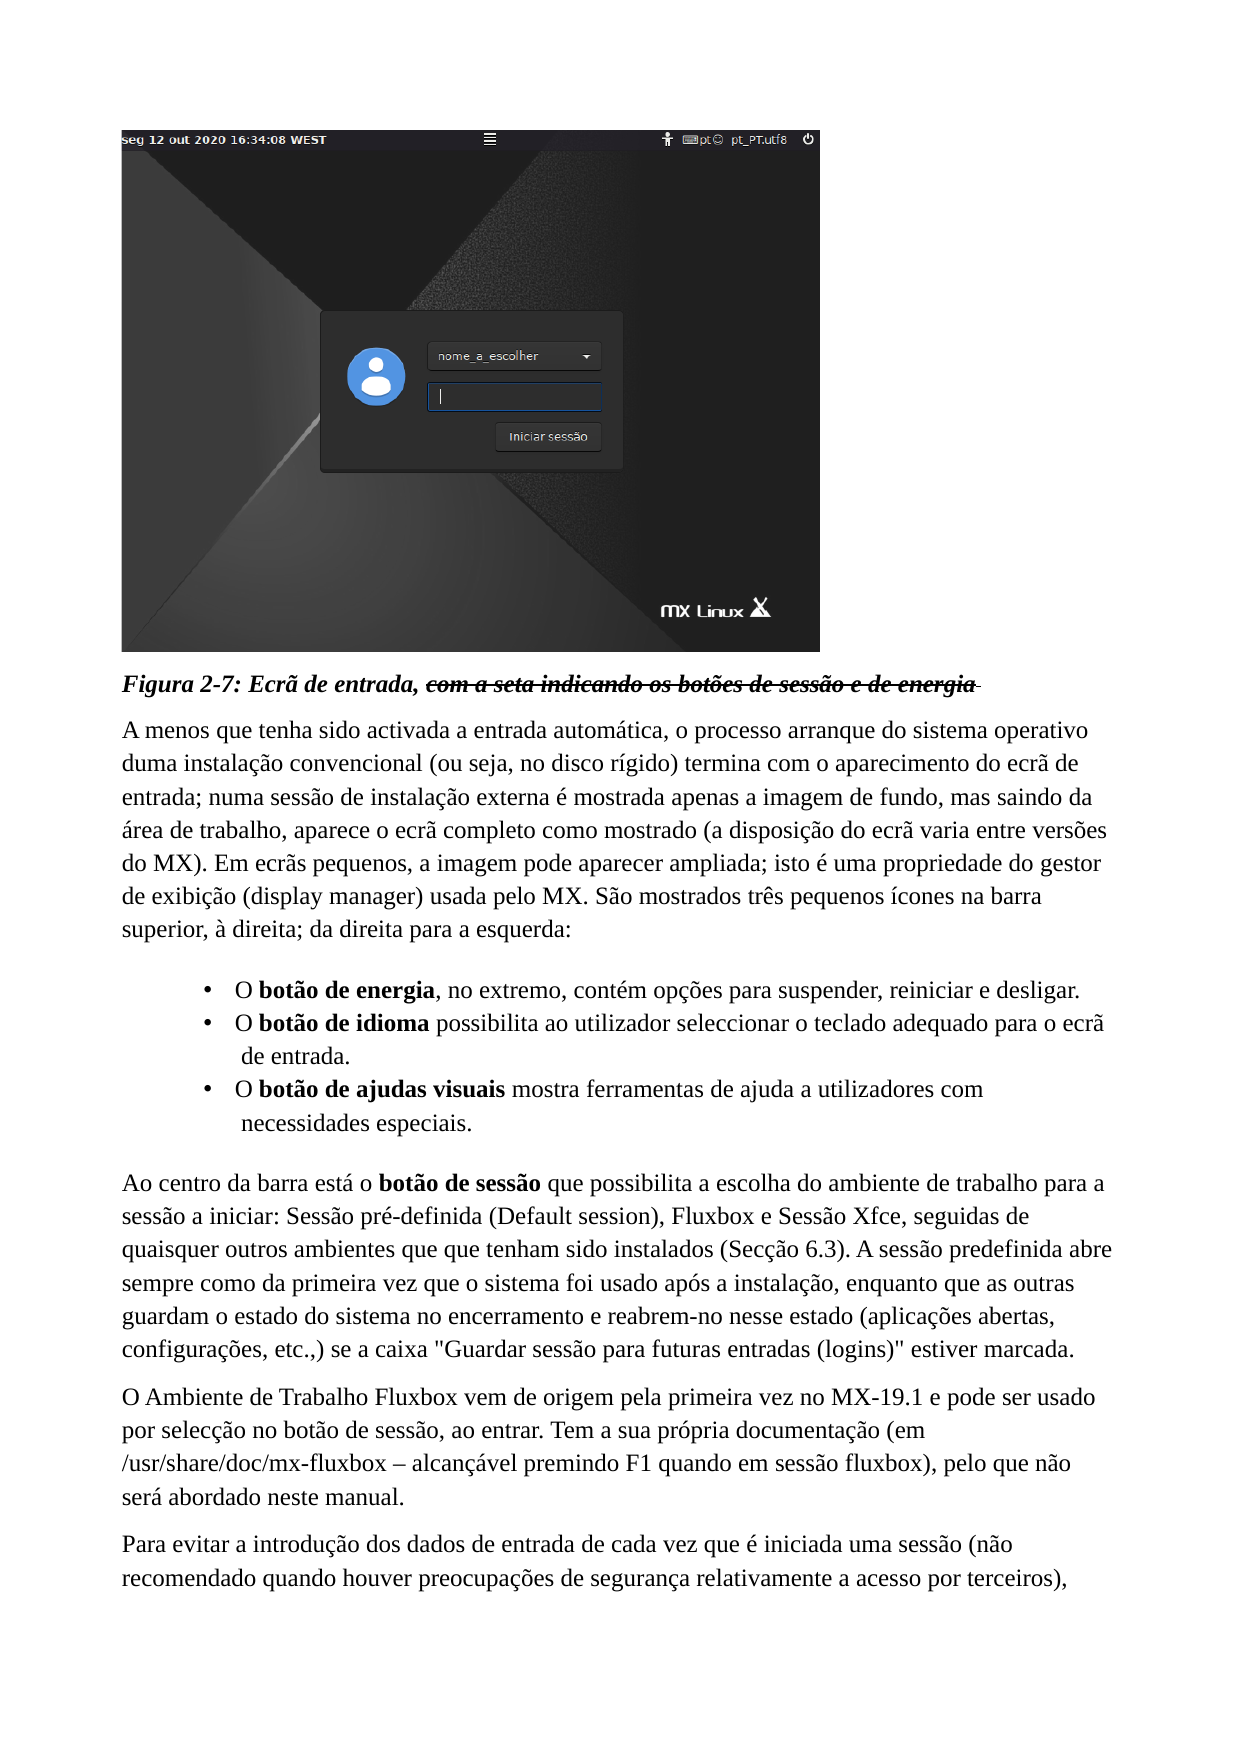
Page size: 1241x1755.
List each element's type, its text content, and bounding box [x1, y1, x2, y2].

text Para evitar a introdução dos dados de entrada de cada vez que é iniciada uma sessão (não recomendado quando houver preocupações de segurança relativamente a acesso por terceiros), [115, 1524, 1122, 1598]
list O botão de energia, no extremo, contém opções para suspender, reiniciar e desligar. [197, 969, 1122, 1003]
text Figura 2-7: Ecrã de entrada, com a seta indicando os botões de sessão e de energia [115, 663, 1122, 698]
picture [121, 130, 820, 652]
text O Ambiente de Trabalho Fluxbox vem de origem pela primeira vez no MX-19.1 e pode ser usado por selecção no botão de sessão, ao entrar. Tem a sua própria documentação (em /usr/share/doc/mx-fluxbox – alcançável premindo F1 quando em sessão fluxbox), pelo que não será abordado neste manual. [115, 1377, 1122, 1510]
text Ao centro da barra está o botão de sessão que possibilita a escolha do ambiente de trabalho para a sessão a iniciar: Sessão pré-definida (Default session), Fluxbox e Sessão Xfce, seguidas de quaisquer outros ambientes que que tenham sido instalados (Secção 6.3). A sessão predefinida abre sempre como da primeira vez que o sistema foi usado após a instalação, enquanto que as outras guardam o estado do sistema no encerramento e reabrem-no nesse estado (aplicações abertas, configurações, etc.,) se a caixa "Guardar sessão para futuras entradas (logins)" estiver marcada. [115, 1163, 1122, 1363]
text A menos que tenha sido activada a entrada automática, o processo arranque do sistema operativo duma instalação convencional (ou seja, no disco rígido) termina com o aparecimento do ecrã de entrada; numa sessão de instalação externa é mostrada apenas a imagem de fundo, mas saindo da área de trabalho, aparece o ecrã completo como mostrado (a disposição do ecrã varia entre versões do MX). Em ecrãs pequenos, a imagem pode aparecer ampliada; isto é uma propriedade do gestor de exibição (display manager) usada pelo MX. São mostrados três pequenos ícones na barra superior, à direita; da direita para a esquerda: [115, 710, 1122, 949]
list O botão de idioma possibilita ao utilizador seleccionar o teclado adequado para o ecrã de entrada. [197, 1003, 1122, 1069]
list O botão de ajudas visuais mostra ferramentas de ajuda a utilizadores com necessidades especiais. [197, 1069, 1122, 1143]
